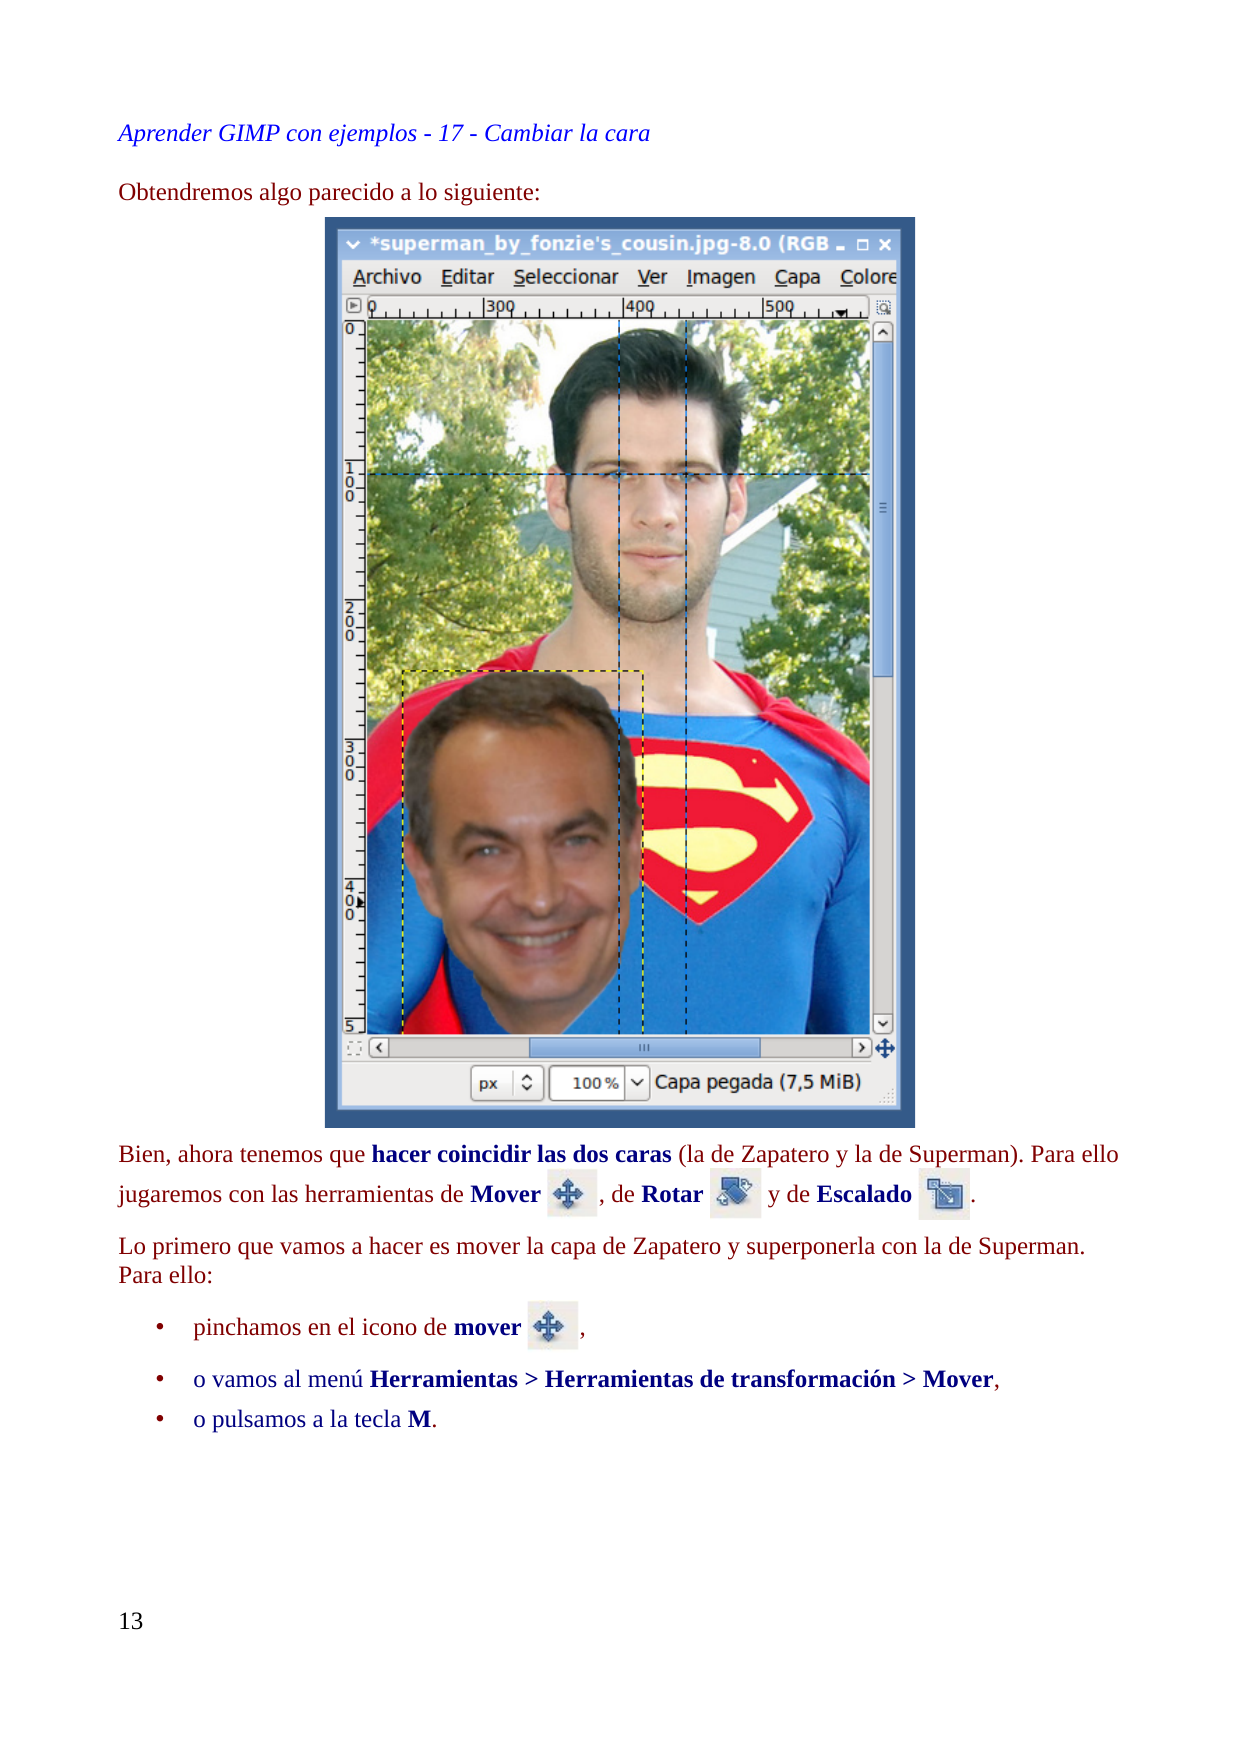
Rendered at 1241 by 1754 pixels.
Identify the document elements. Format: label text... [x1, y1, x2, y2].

list o pulsamos a la tecla M. [156, 1404, 1122, 1433]
picture [710, 1168, 762, 1220]
text Lo primero que vamos a hacer es mover la capa de Zapatero y superponerla con la de Superman. Para ello: [118, 1231, 1122, 1289]
picture [527, 1300, 580, 1353]
picture [547, 1168, 599, 1220]
picture [324, 217, 916, 1128]
text Obtendremos algo parecido a lo siguiente: [118, 177, 1122, 206]
list pinchamos en el icono de mover , [156, 1301, 527, 1352]
list pinchamos en el icono de mover , [580, 1301, 1122, 1352]
picture [918, 1168, 970, 1220]
list o vamos al menú Herramientas > Herramientas de transformación > Mover, [156, 1364, 1122, 1393]
text Bien, ahora tenemos que hacer coincidir las dos caras (la de Zapatero y la de Superman). Para ello jugaremos con las herramientas de Mover , de Rotar y de Escalado . [118, 1139, 1122, 1220]
